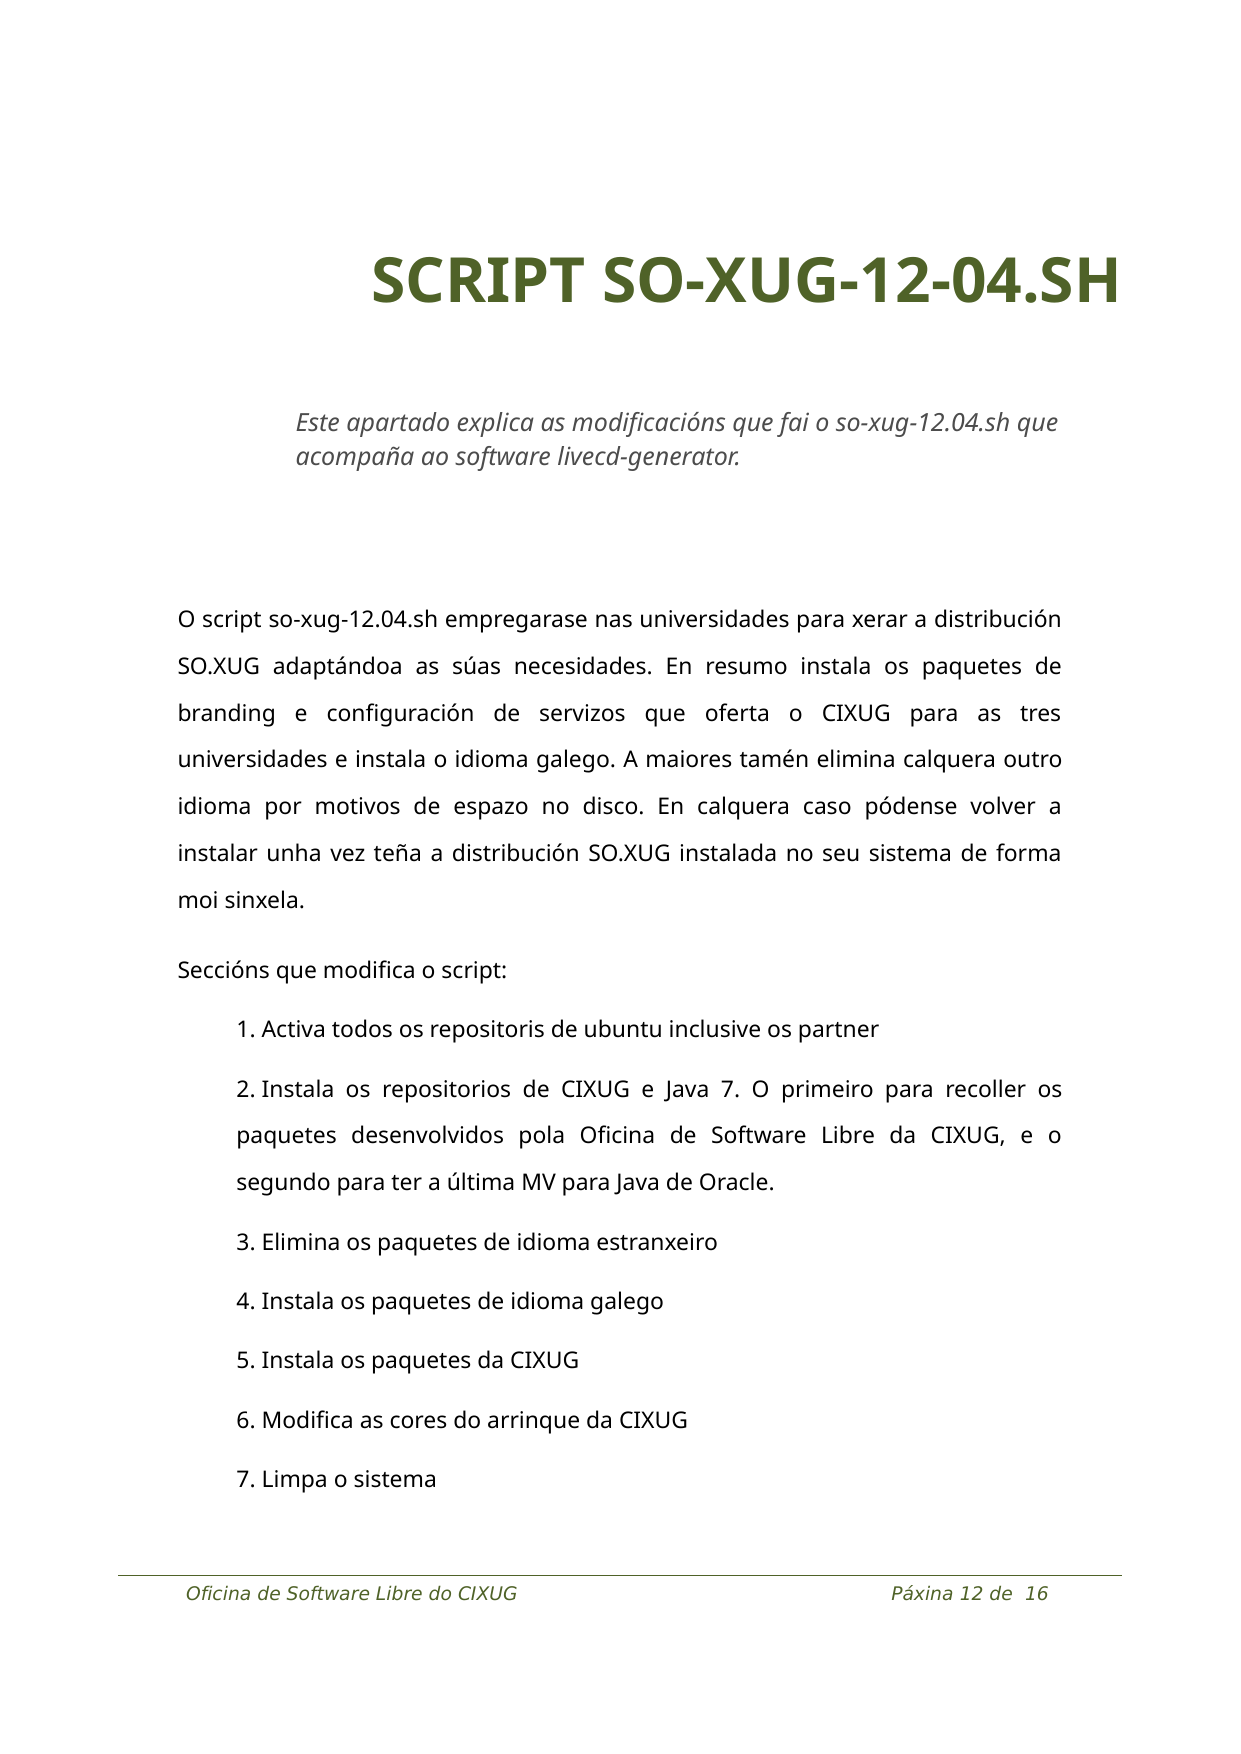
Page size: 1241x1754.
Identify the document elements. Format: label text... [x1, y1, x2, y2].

text O script so-xug-12.04.sh empregarase nas universidades para xerar a distribución SO.XUG adaptándoa as súas necesidades. En resumo instala os paquetes de branding e configuración de servizos que oferta o CIXUG para as tres universidades e instala o idioma galego. A maiores tamén elimina calquera outro idioma por motivos de espazo no disco. En calquera caso pódense volver a instalar unha vez teña a distribución SO.XUG instalada no seu sistema de forma moi sinxela. [177, 603, 1063, 915]
list Modifica as cores do arrinque da CIXUG [236, 1404, 1063, 1435]
list Limpa o sistema [236, 1463, 1063, 1494]
list Instala os paquetes de idioma galego [236, 1285, 1063, 1316]
text Seccións que modifica o script: [177, 954, 1063, 986]
list Instala os paquetes da CIXUG [236, 1344, 1063, 1376]
list Elimina os paquetes de idioma estranxeiro [236, 1226, 1063, 1257]
subtitle Script so-xug-12-04.sh [118, 236, 1122, 321]
list Instala os repositorios de CIXUG e Java 7. O primeiro para recoller os paquetes desenvolvidos pola Oficina de Software Libre da CIXUG, e o segundo para ter a última MV para Java de Oracle. [236, 1072, 1063, 1197]
list Activa todos os repositoris de ubuntu inclusive os partner [236, 1013, 1063, 1044]
text Este apartado explica as modificacións que fai o so-xug-12.04.sh que acompaña ao software livecd-generator. [295, 405, 1122, 473]
